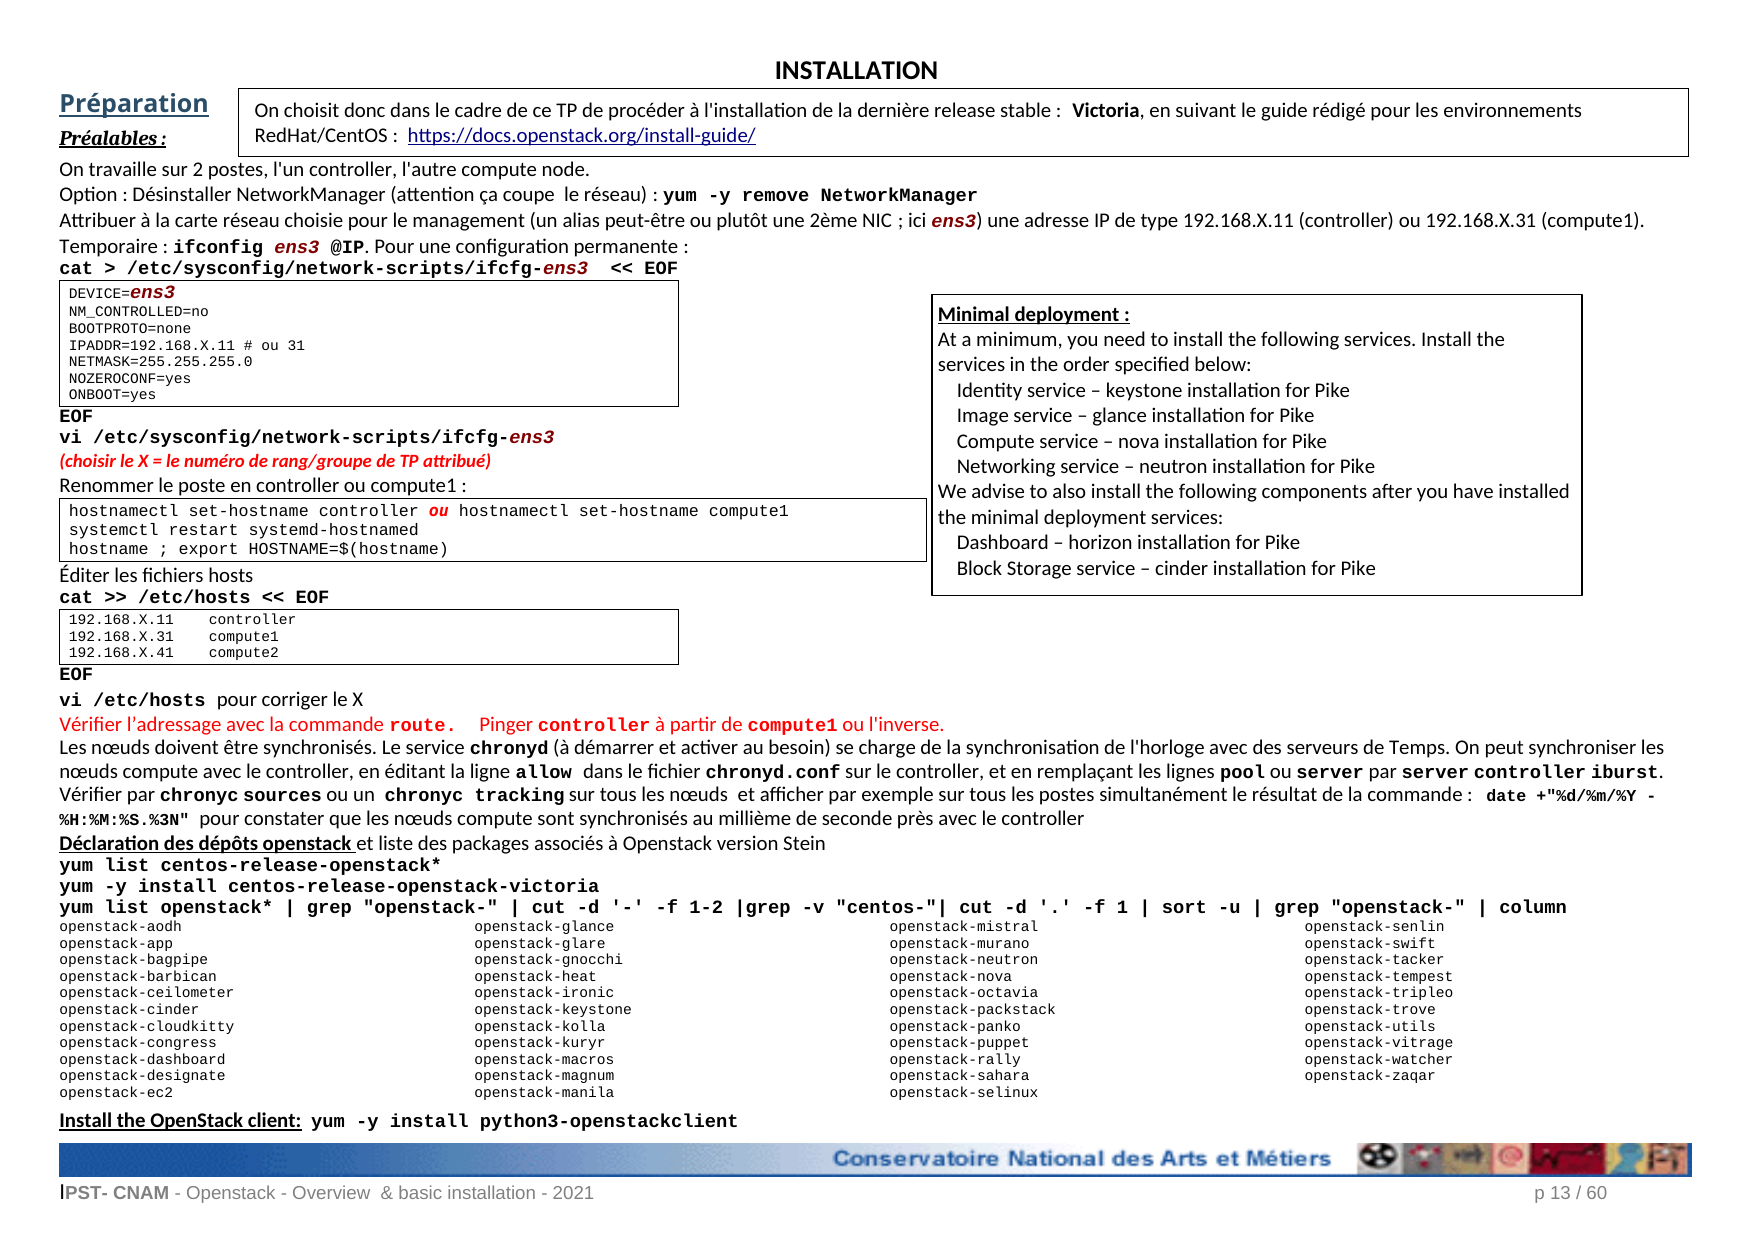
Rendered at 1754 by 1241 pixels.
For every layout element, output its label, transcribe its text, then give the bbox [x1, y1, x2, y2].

text yum list openstack* | grep "openstack-" | cut -d '-' -f 1-2 |grep -v "centos-"| cut -d '.' -f 1 | sort -u | grep "openstack-" | column [59, 898, 1695, 919]
text ONBOOT=yes [60, 384, 678, 406]
text systemctl restart systemd-hostnamed [60, 518, 926, 537]
text openstack-packstack [889, 1002, 1279, 1019]
text openstack-app [59, 936, 449, 953]
text INSTALLATION [59, 53, 1695, 86]
text openstack-rally [889, 1052, 1279, 1068]
text openstack-kolla [474, 1019, 864, 1035]
subtitle Préalables : [59, 126, 238, 150]
text openstack-gnocchi [474, 953, 864, 969]
text openstack-puppet [889, 1035, 1279, 1052]
text (choisir le X = le numéro de rang/groupe de TP attribué) [933, 449, 1581, 472]
text cat >> /etc/hosts << EOF [59, 588, 1695, 609]
text openstack-panko [889, 1019, 1279, 1035]
text Déclaration des dépôts openstack et liste des packages associés à Openstack version Stein [59, 830, 1695, 856]
text openstack-octavia [889, 986, 1279, 1002]
text openstack-barbican [59, 969, 449, 986]
subtitle Préparation [239, 89, 1688, 156]
text EOF [59, 407, 931, 428]
text Attribuer à la carte réseau choisie pour le management (un alias peut-être ou plutôt une 2ème NIC ; ici ens3) une adresse IP de type 192.168.X.11 (controller) ou 192.168.X.31 (compute1). Temporaire : ifconfig ens3 @IP. Pour une configuration permanente : [59, 207, 1695, 259]
text BOOTPROTO=none [60, 318, 678, 334]
text IPADDR=192.168.X.11 # ou 31 [60, 334, 678, 351]
text (choisir le X = le numéro de rang/groupe de TP attribué) [1583, 449, 1695, 472]
text Les nœuds doivent être synchronisés. Le service chronyd (à démarrer et activer au besoin) se charge de la synchronisation de l'horloge avec des serveurs de Temps. On peut synchroniser les nœuds compute avec le controller, en éditant la ligne allow dans le fichier chronyd.conf sur le controller, et en remplaçant les lignes pool ou server par server controller iburst. Vérifier par chronyc sources ou un chronyc tracking sur tous les nœuds et afficher par exemple sur tous les postes simultanément le résultat de la commande : date +"%d/%m/%Y - %H:%M:%S.%3N" pour constater que les nœuds compute sont synchronisés au millième de seconde près avec le controller [59, 736, 1695, 830]
text openstack-tacker [1304, 953, 1695, 969]
text openstack-mistral [889, 919, 1279, 936]
text openstack-trove [1304, 1002, 1695, 1019]
text Renommer le poste en controller ou compute1 : [1583, 472, 1695, 498]
text (choisir le X = le numéro de rang/groupe de TP attribué) [59, 449, 931, 472]
text openstack-selinux [889, 1085, 1279, 1102]
text openstack-murano [889, 936, 1279, 953]
text Vérifier l’adressage avec la commande route. Pinger controller à partir de compute1 ou l'inverse. [59, 712, 1695, 736]
text vi /etc/hosts pour corriger le X [59, 686, 1695, 712]
text openstack-macros [474, 1052, 864, 1068]
text openstack-ceilometer [59, 986, 449, 1002]
text vi /etc/sysconfig/network-scripts/ifcfg-ens3 [59, 428, 931, 449]
text openstack-swift [1304, 936, 1695, 953]
text openstack-tempest [1304, 969, 1695, 986]
text On choisit donc dans le cadre de ce TP de procéder à l'installation de la dernière release stable : Victoria, en suivant le guide rédigé pour les environnements RedHat/CentOS : https://docs.openstack.org/install-guide/ [254, 97, 1673, 148]
text Renommer le poste en controller ou compute1 : [59, 472, 931, 498]
text NM_CONTROLLED=no [60, 301, 678, 318]
text 192.168.X.41 compute2 [60, 642, 678, 664]
text openstack-neutron [889, 953, 1279, 969]
text hostname ; export HOSTNAME=$(hostname) [60, 537, 926, 561]
text [1583, 407, 1695, 428]
text EOF [933, 407, 1581, 428]
text openstack-nova [889, 969, 1279, 986]
text openstack-zaqar [1304, 1068, 1695, 1085]
text openstack-heat [474, 969, 864, 986]
text On travaille sur 2 postes, l'un controller, l'autre compute node. [59, 156, 1695, 181]
text 192.168.X.11 controller [60, 610, 678, 626]
text openstack-kuryr [474, 1035, 864, 1052]
text openstack-keystone [474, 1002, 864, 1019]
text Éditer les fichiers hosts [59, 562, 931, 588]
text openstack-ec2 [59, 1085, 449, 1102]
text cat > /etc/sysconfig/network-scripts/ifcfg-ens3 << EOF [59, 259, 1695, 280]
text vi /etc/sysconfig/network-scripts/ifcfg-ens3 [1583, 428, 1695, 449]
text yum -y install centos-release-openstack-victoria [59, 877, 1695, 898]
text openstack-glance [474, 919, 864, 936]
text openstack-glare [474, 936, 864, 953]
text Éditer les fichiers hosts [933, 562, 1581, 588]
text openstack-bagpipe [59, 953, 449, 969]
text NOZEROCONF=yes [60, 368, 678, 384]
subtitle Préparation [59, 86, 1695, 120]
text DEVICE=ens3 [60, 281, 678, 301]
text openstack-dashboard [59, 1052, 449, 1068]
text hostnamectl set-hostname controller ou hostnamectl set-hostname compute1 [60, 499, 926, 518]
text openstack-watcher [1304, 1052, 1695, 1068]
text openstack-cinder [59, 1002, 449, 1019]
text openstack-magnum [474, 1068, 864, 1085]
text Éditer les fichiers hosts [1583, 562, 1695, 588]
text openstack-tripleo [1304, 986, 1695, 1002]
text Install the OpenStack client: yum -y install python3-openstackclient [59, 1108, 1695, 1133]
text openstack-congress [59, 1035, 449, 1052]
text openstack-ironic [474, 986, 864, 1002]
text yum list centos-release-openstack* [59, 856, 1695, 877]
text openstack-manila [474, 1085, 864, 1102]
text openstack-sahara [889, 1068, 1279, 1085]
text Option : Désinstaller NetworkManager (attention ça coupe le réseau) : yum -y remove NetworkManager [59, 181, 1695, 207]
text 192.168.X.31 compute1 [60, 626, 678, 642]
text Renommer le poste en controller ou compute1 : [933, 472, 1581, 498]
text openstack-aodh [59, 919, 449, 936]
text NETMASK=255.255.255.0 [60, 351, 678, 368]
text EOF [59, 665, 1695, 686]
text vi /etc/sysconfig/network-scripts/ifcfg-ens3 [933, 428, 1581, 449]
text openstack-utils [1304, 1019, 1695, 1035]
text openstack-designate [59, 1068, 449, 1085]
text openstack-senlin [1304, 919, 1695, 936]
text openstack-vitrage [1304, 1035, 1695, 1052]
text openstack-cloudkitty [59, 1019, 449, 1035]
